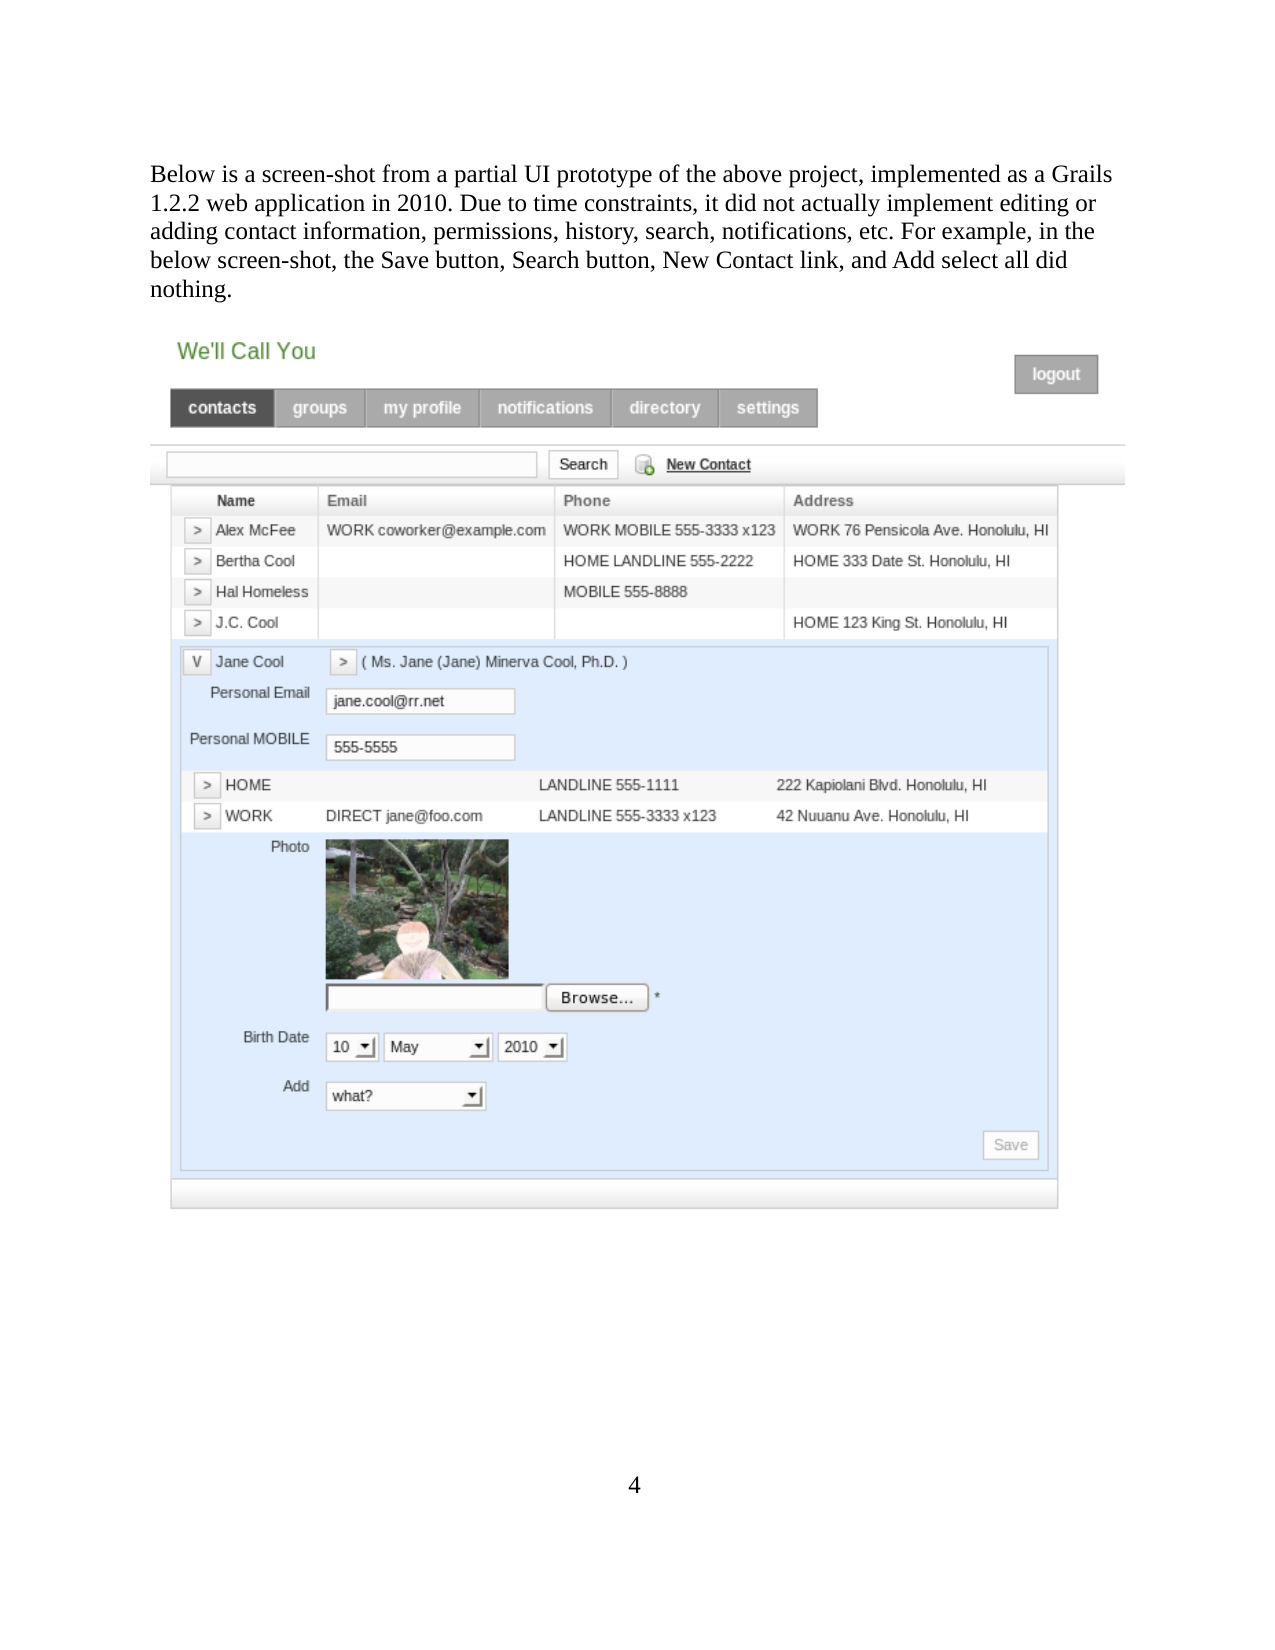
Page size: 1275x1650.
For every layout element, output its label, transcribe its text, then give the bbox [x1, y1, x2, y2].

picture [150, 320, 1125, 1247]
text Below is a screen-shot from a partial UI prototype of the above project, implemented as a Grails 1.2.2 web application in 2010. Due to time constraints, it did not actually implement editing or adding contact information, permissions, history, search, notifications, etc. For example, in the below screen-shot, the Save button, Search button, New Contact link, and Add select all did nothing. [150, 159, 1125, 303]
